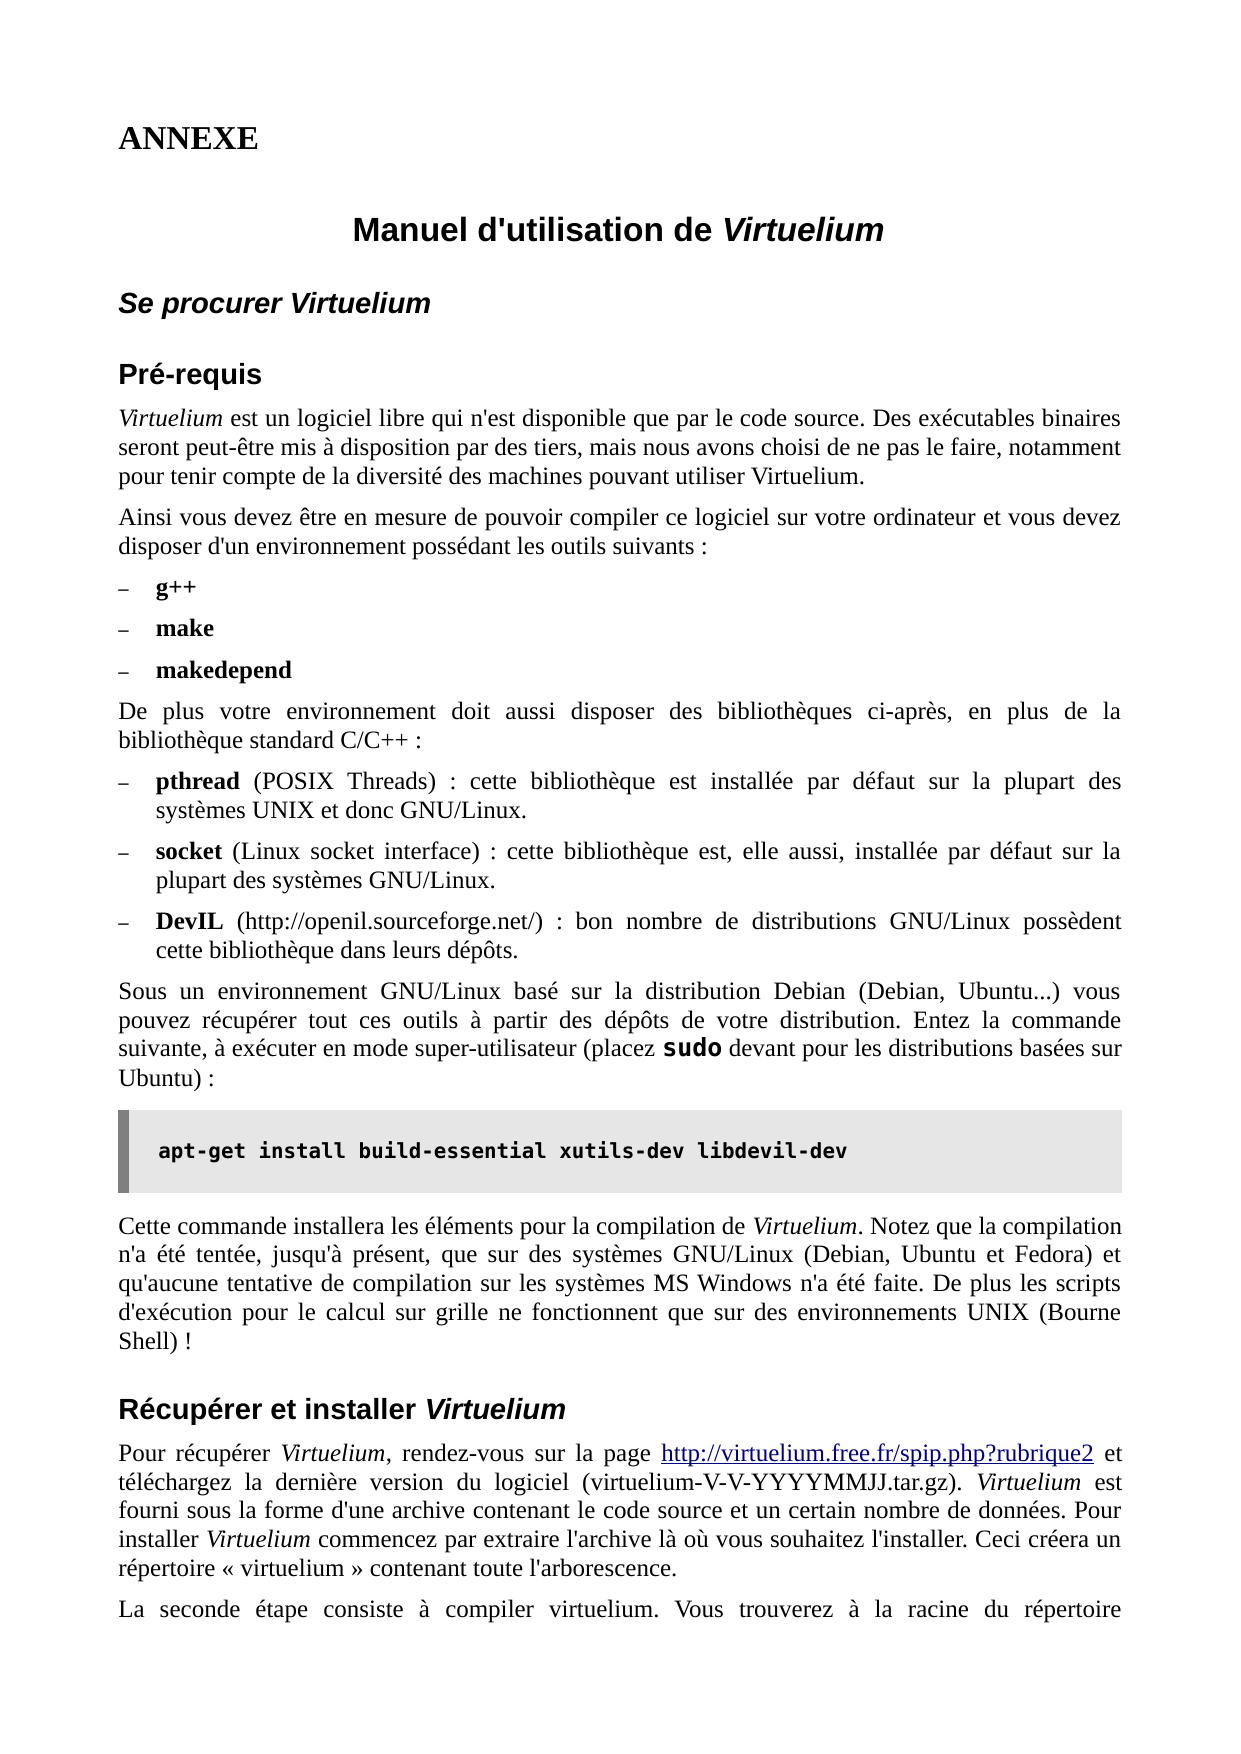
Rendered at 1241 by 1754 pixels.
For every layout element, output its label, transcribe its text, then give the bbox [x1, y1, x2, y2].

subtitle Pré-requis [118, 357, 1122, 391]
text apt-get install build-essential xutils-dev libdevil-dev [129, 1110, 1122, 1193]
text Sous un environnement GNU/Linux basé sur la distribution Debian (Debian, Ubuntu...) vous pouvez récupérer tout ces outils à partir des dépôts de votre distribution. Entez la commande suivante, à exécuter en mode super-utilisateur (placez sudo devant pour les distributions basées sur Ubuntu) : [118, 976, 1122, 1091]
text Virtuelium est un logiciel libre qui n'est disponible que par le code source. Des exécutables binaires seront peut-être mis à disposition par des tiers, mais nous avons choisi de ne pas le faire, notamment pour tenir compte de la diversité des machines pouvant utiliser Virtuelium. [118, 403, 1122, 490]
subtitle Récupérer et installer Virtuelium [118, 1392, 1122, 1426]
text Pour récupérer Virtuelium, rendez-vous sur la page http://virtuelium.free.fr/spip.php?rubrique2 et téléchargez la dernière version du logiciel (virtuelium-V-V-YYYYMMJJ.tar.gz). Virtuelium est fourni sous la forme d'une archive contenant le code source et un certain nombre de données. Pour installer Virtuelium commencez par extraire l'archive là où vous souhaitez l'installer. Ceci créera un répertoire « virtuelium » contenant toute l'arborescence. [118, 1438, 1122, 1582]
list socket (Linux socket interface) : cette bibliothèque est, elle aussi, installée par défaut sur la plupart des systèmes GNU/Linux. [118, 836, 1122, 893]
list g++ [118, 572, 1122, 601]
list pthread (POSIX Threads) : cette bibliothèque est installée par défaut sur la plupart des systèmes UNIX et donc GNU/Linux. [118, 766, 1122, 823]
subtitle Se procurer Virtuelium [118, 286, 1122, 320]
list makedepend [118, 655, 1122, 683]
text De plus votre environnement doit aussi disposer des bibliothèques ci-après, en plus de la bibliothèque standard C/C++ : [118, 696, 1122, 753]
text Ainsi vous devez être en mesure de pouvoir compiler ce logiciel sur votre ordinateur et vous devez disposer d'un environnement possédant les outils suivants : [118, 502, 1122, 560]
subtitle Manuel d'utilisation de Virtuelium [118, 210, 1122, 249]
text Cette commande installera les éléments pour la compilation de Virtuelium. Notez que la compilation n'a été tentée, jusqu'à présent, que sur des systèmes GNU/Linux (Debian, Ubuntu et Fedora) et qu'aucune tentative de compilation sur les systèmes MS Windows n'a été faite. De plus les scripts d'exécution pour le calcul sur grille ne fonctionnent que sur des environnements UNIX (Bourne Shell) ! [118, 1211, 1122, 1354]
text La seconde étape consiste à compiler virtuelium. Vous trouverez à la racine du répertoire [118, 1594, 1122, 1623]
list make [118, 613, 1122, 642]
list DevIL (http://openil.sourceforge.net/) : bon nombre de distributions GNU/Linux possèdent cette bibliothèque dans leurs dépôts. [118, 906, 1122, 963]
text ANNEXE [118, 118, 1122, 156]
